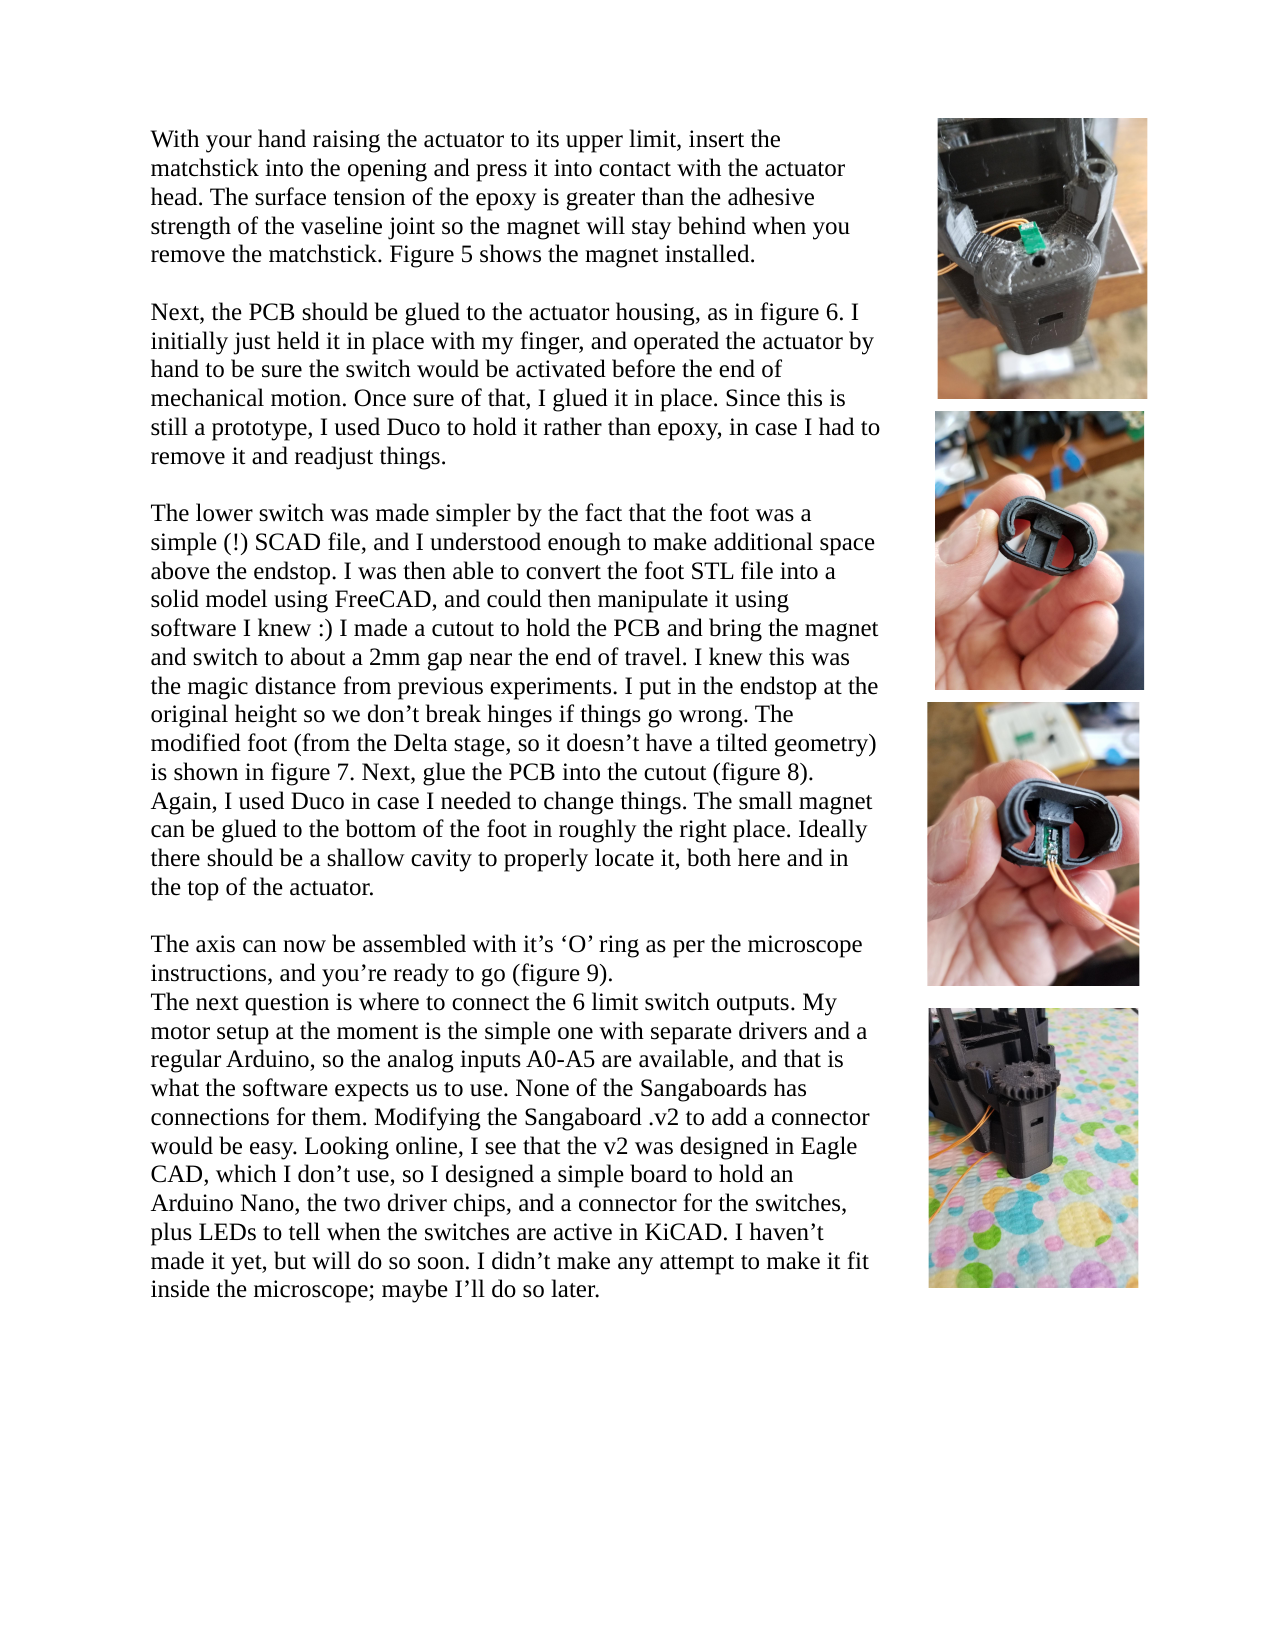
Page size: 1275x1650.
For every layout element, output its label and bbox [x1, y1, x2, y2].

picture [928, 1008, 1139, 1288]
picture [935, 411, 1145, 690]
picture [927, 702, 1140, 986]
picture [937, 118, 1148, 399]
